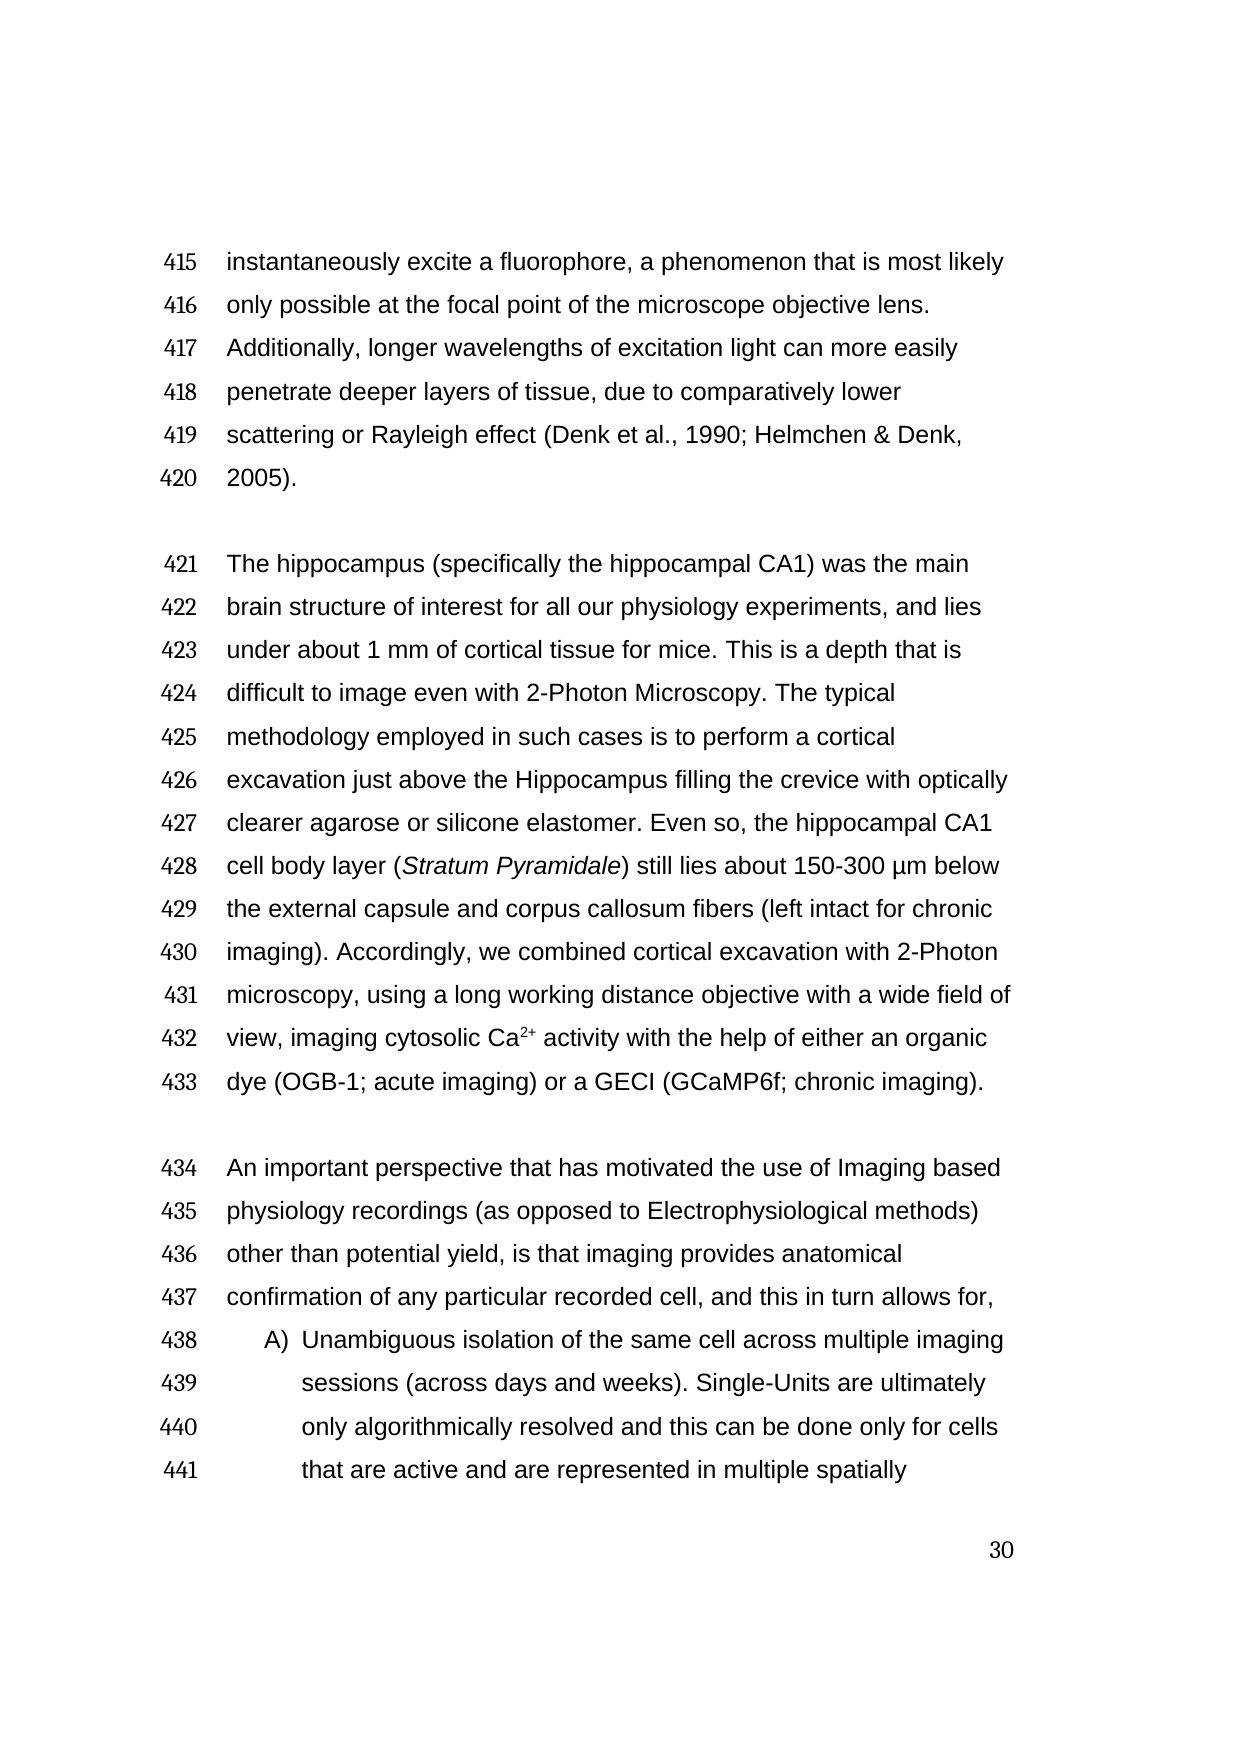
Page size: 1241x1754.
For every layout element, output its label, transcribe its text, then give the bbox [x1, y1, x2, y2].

list Unambiguous isolation of the same cell across multiple imaging sessions (across days and weeks). Single-Units are ultimately only algorithmically resolved and this can be done only for cells that are active and are represented in multiple spatially [264, 1325, 1014, 1483]
text instantaneously excite a fluorophore, a phenomenon that is most likely only possible at the focal point of the microscope objective lens. Additionally, longer wavelengths of excitation light can more easily penetrate deeper layers of tissue, due to comparatively lower scattering or Rayleigh effect (Denk et al., 1990; Helmchen & Denk, 2005)⁠. [226, 247, 1014, 492]
text An important perspective that has motivated the use of Imaging based physiology recordings (as opposed to Electrophysiological methods) other than potential yield, is that imaging provides anatomical confirmation of any particular recorded cell, and this in turn allows for, [226, 1153, 1014, 1311]
text The hippocampus (specifically the hippocampal CA1) was the main brain structure of interest for all our physiology experiments, and lies under about 1 mm of cortical tissue for mice. This is a depth that is difficult to image even with 2-Photon Microscopy. The typical methodology employed in such cases is to perform a cortical excavation just above the Hippocampus filling the crevice with optically clearer agarose or silicone elastomer. Even so, the hippocampal CA1 cell body layer (Stratum Pyramidale) still lies about 150-300 µm below the external capsule and corpus callosum fibers (left intact for chronic imaging). Accordingly, we combined cortical excavation with 2-Photon microscopy, using a long working distance objective with a wide field of view, imaging cytosolic Ca2+ activity with the help of either an organic dye (OGB-1; acute imaging) or a GECI (GCaMP6f; chronic imaging). [226, 549, 1014, 1095]
